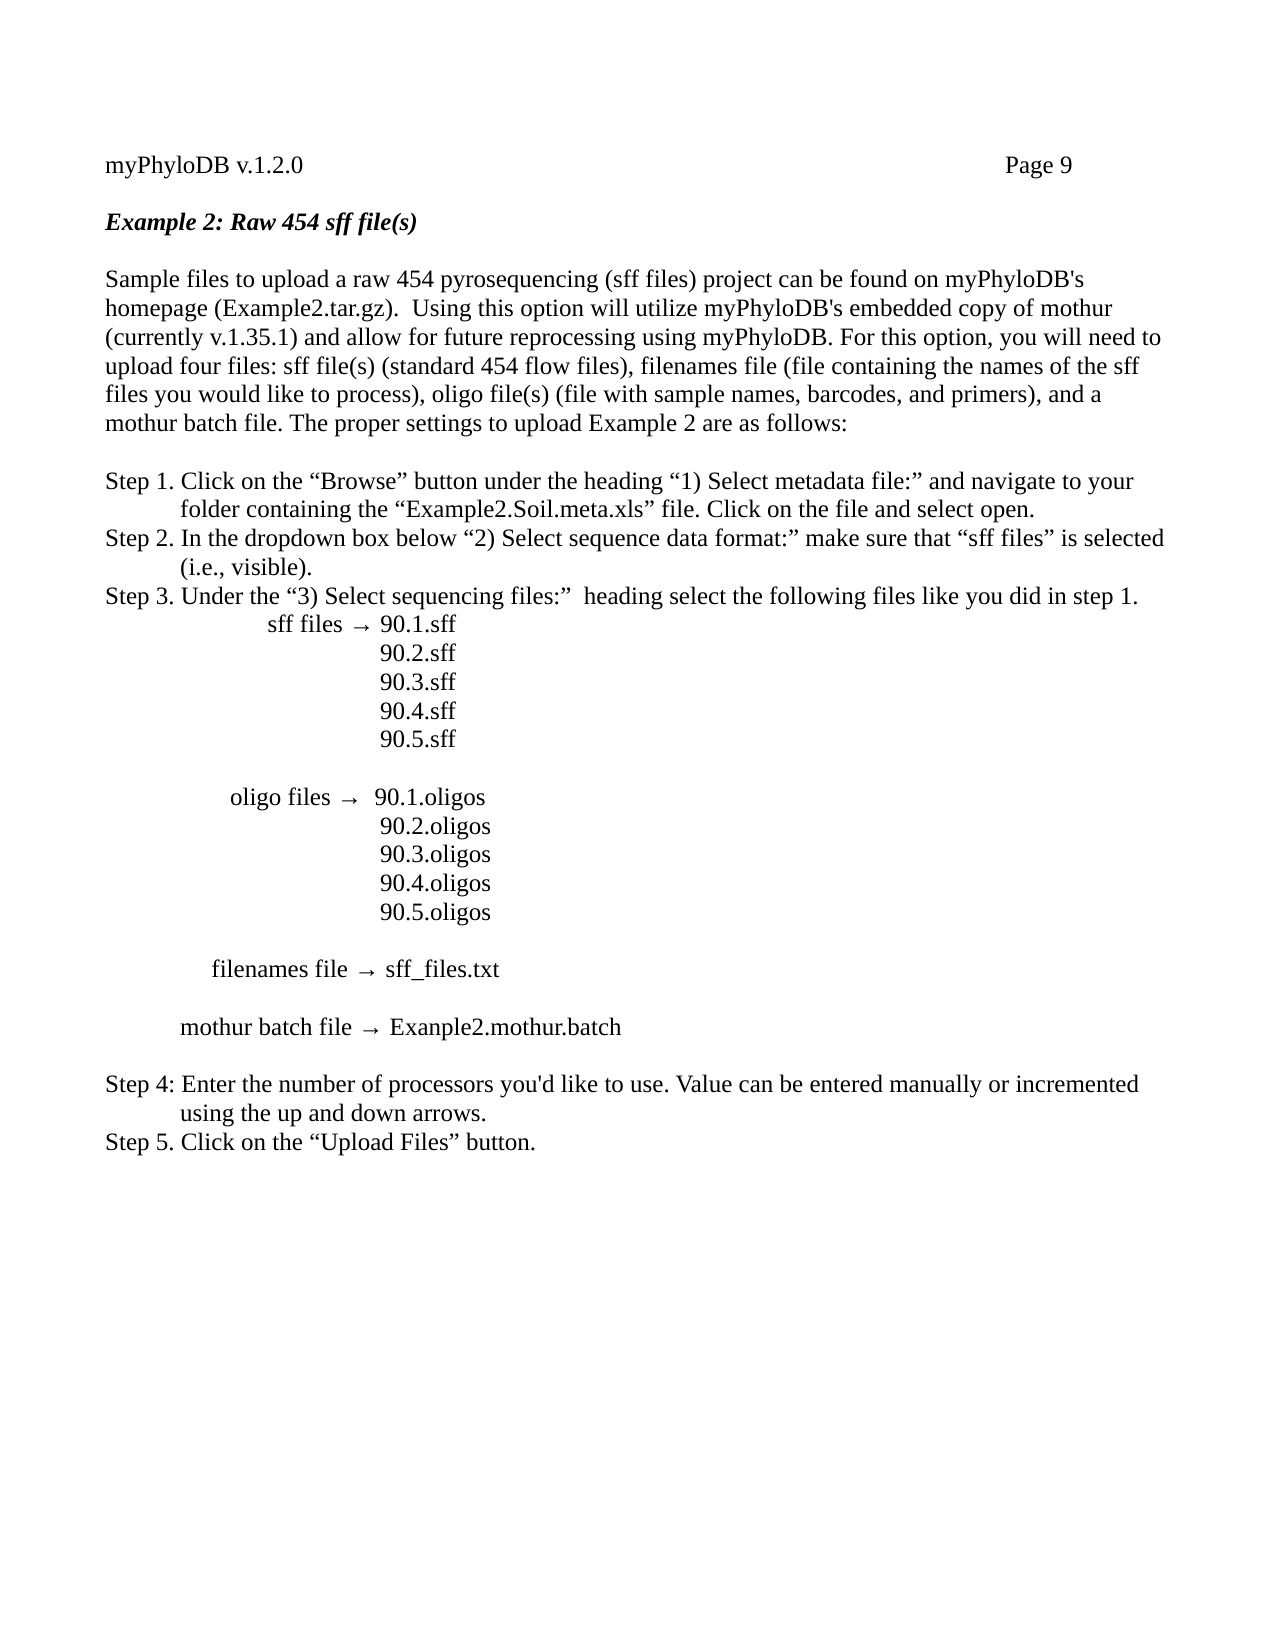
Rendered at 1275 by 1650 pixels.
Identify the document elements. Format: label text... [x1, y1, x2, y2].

text 90.2.sff [105, 638, 1170, 667]
text 90.5.sff [105, 724, 1170, 753]
text Step 4: Enter the number of processors you'd like to use. Value can be entered manually or incremented using the up and down arrows. [105, 1069, 1170, 1127]
text 90.5.oligos [105, 897, 1170, 926]
text Step 5. Click on the “Upload Files” button. [105, 1127, 1170, 1156]
text Sample files to upload a raw 454 pyrosequencing (sff files) project can be found on myPhyloDB's homepage (Example2.tar.gz). Using this option will utilize myPhyloDB's embedded copy of mothur (currently v.1.35.1) and allow for future reprocessing using myPhyloDB. For this option, you will need to upload four files: sff file(s) (standard 454 flow files), filenames file (file containing the names of the sff files you would like to process), oligo file(s) (file with sample names, barcodes, and primers), and a mothur batch file. The proper settings to upload Example 2 are as follows: [105, 264, 1170, 437]
text filenames file → sff_files.txt [105, 954, 1170, 983]
text Step 3. Under the “3) Select sequencing files:” heading select the following files like you did in step 1. [105, 581, 1170, 609]
text mothur batch file → Exanple2.mothur.batch [105, 1012, 1170, 1041]
text Step 1. Click on the “Browse” button under the heading “1) Select metadata file:” and navigate to your folder containing the “Example2.Soil.meta.xls” file. Click on the file and select open. [105, 466, 1170, 523]
text 90.3.sff [105, 667, 1170, 696]
text Example 2: Raw 454 sff file(s) [105, 207, 1170, 236]
text 90.3.oligos [105, 839, 1170, 868]
text 90.4.oligos [105, 868, 1170, 897]
text oligo files → 90.1.oligos [105, 782, 1170, 811]
text 90.4.sff [105, 696, 1170, 724]
text 90.2.oligos [105, 811, 1170, 839]
text Step 2. In the dropdown box below “2) Select sequence data format:” make sure that “sff files” is selected (i.e., visible). [105, 523, 1170, 581]
text sff files → 90.1.sff [105, 609, 1170, 638]
